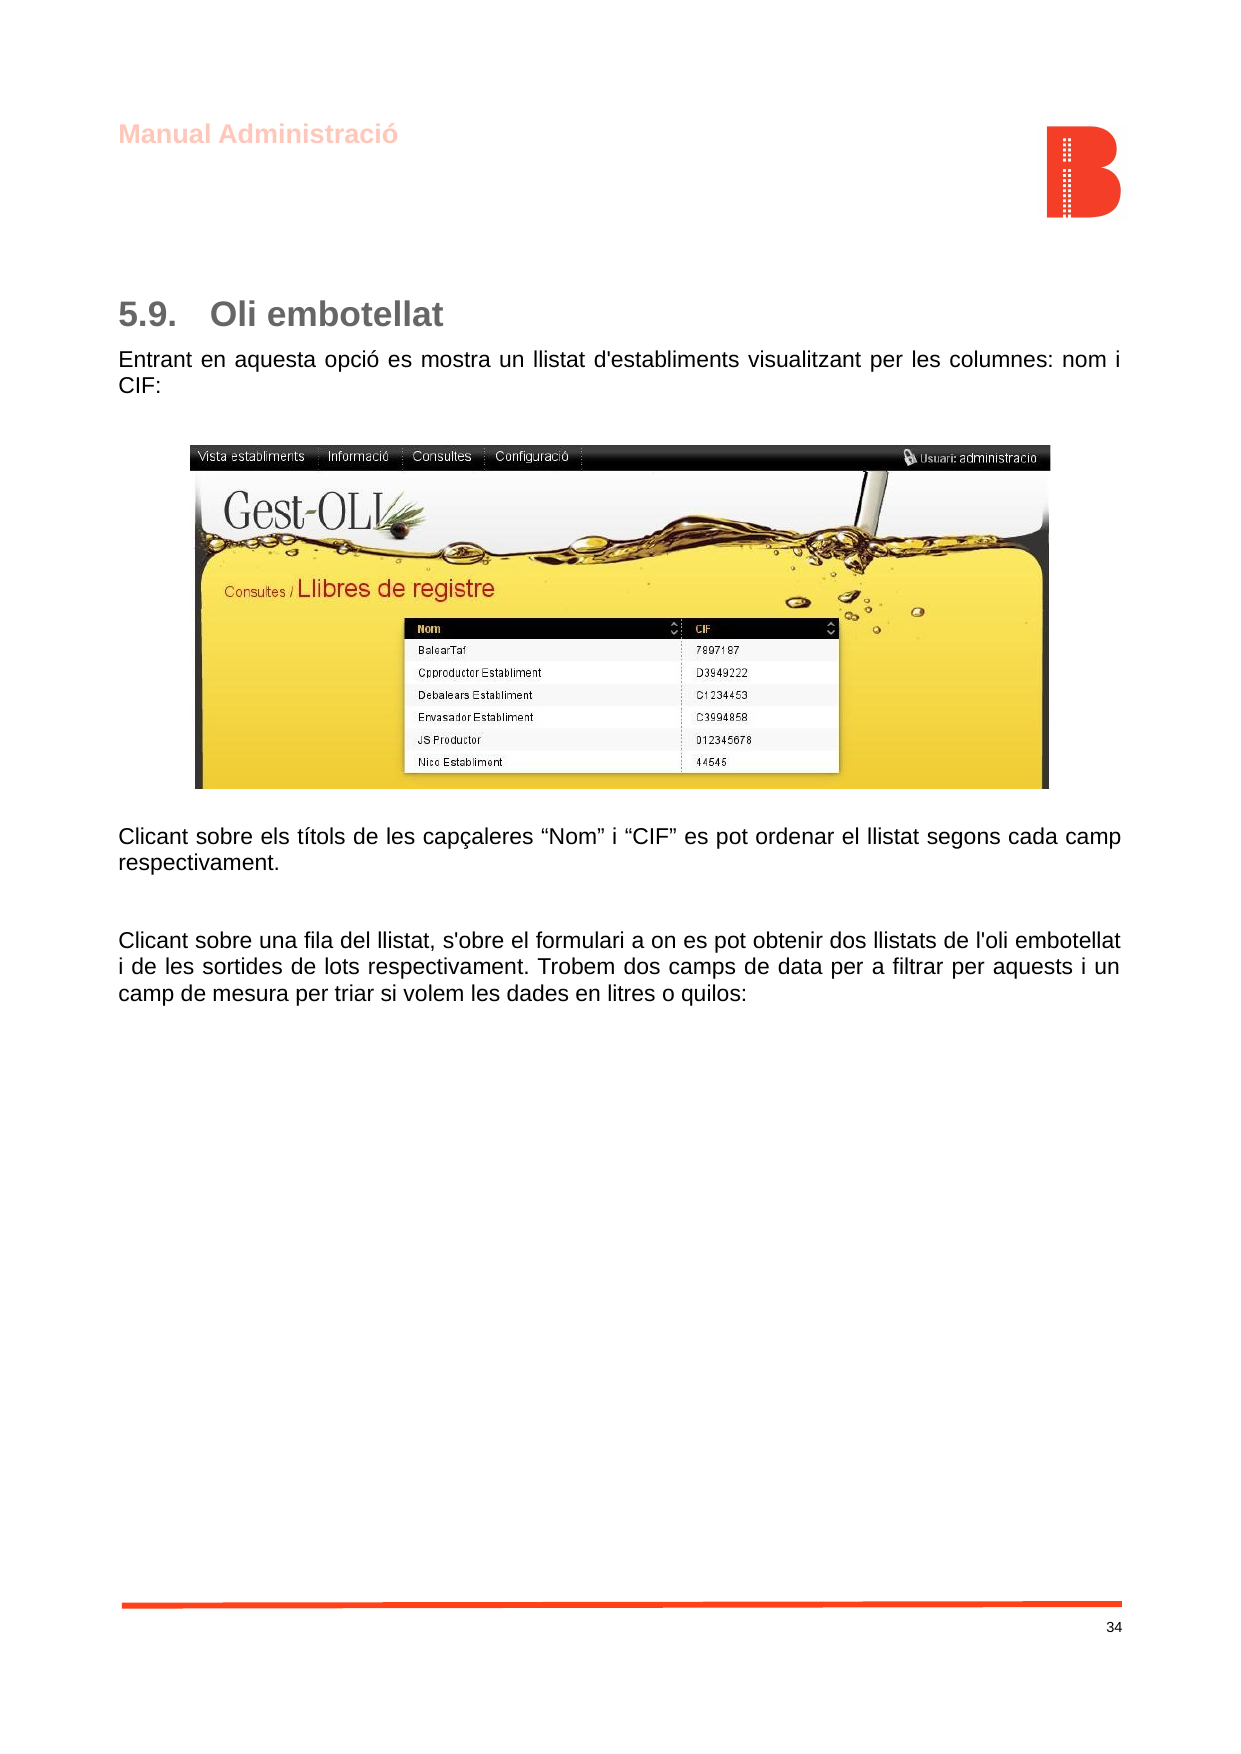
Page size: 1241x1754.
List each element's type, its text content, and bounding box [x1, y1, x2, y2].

picture [190, 445, 1051, 789]
text Clicant sobre els títols de les capçaleres “Nom” i “CIF” es pot ordenar el llistat segons cada camp respectivament. [118, 823, 1122, 875]
picture [1036, 124, 1130, 221]
text Entrant en aquesta opció es mostra un llistat d'establiments visualitzant per les columnes: nom i CIF: [118, 346, 1122, 399]
text Clicant sobre una fila del llistat, s'obre el formulari a on es pot obtenir dos llistats de l'oli embotellat i de les sortides de lots respectivament. Trobem dos camps de data per a filtrar per aquests i un camp de mesura per triar si volem les dades en litres o quilos: [118, 927, 1122, 1006]
subtitle Oli embotellat [118, 293, 1122, 333]
